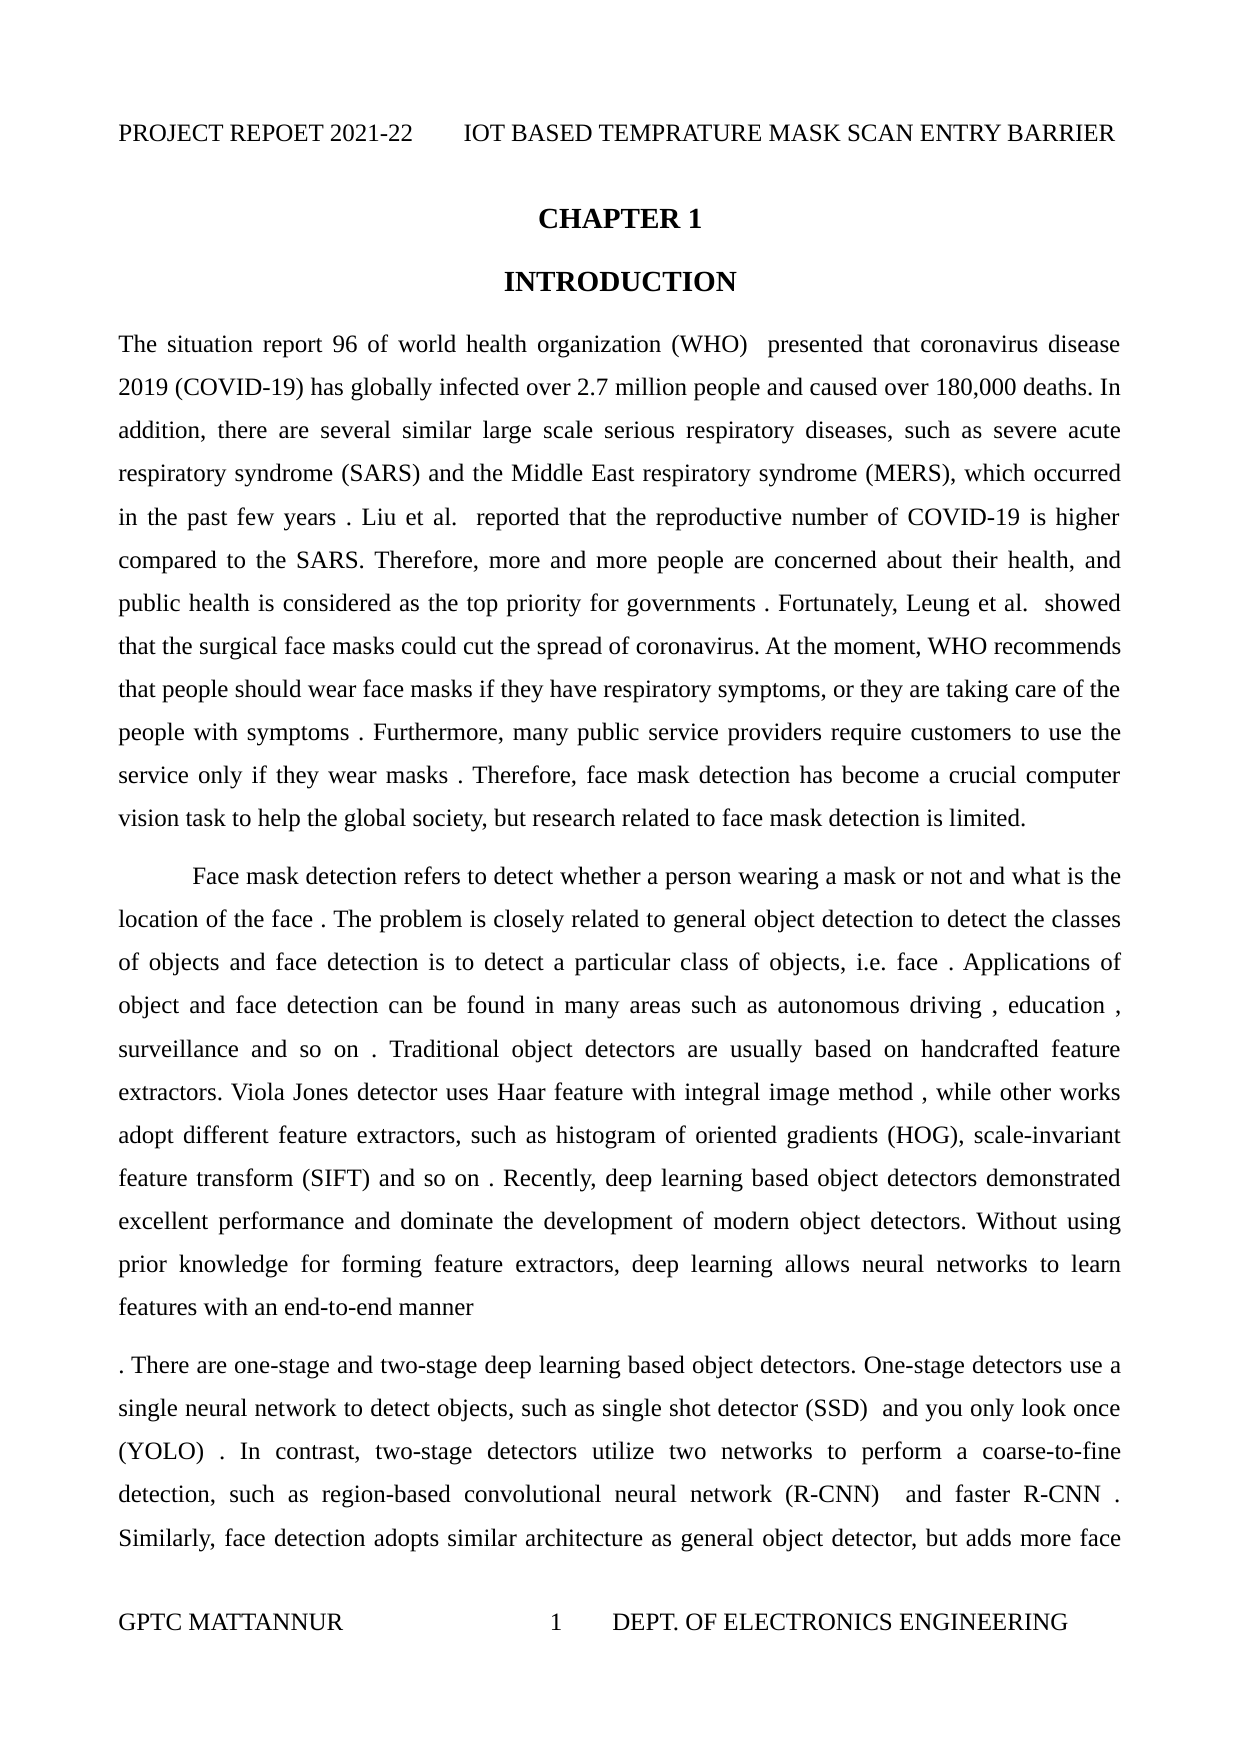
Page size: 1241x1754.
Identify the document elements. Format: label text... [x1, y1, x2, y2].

subtitle The situation report 96 of world health organization (WHO) presented that coronavirus disease 2019 (COVID-19) has globally infected over 2.7 million people and caused over 180,000 deaths. In addition, there are several similar large scale serious respiratory diseases, such as severe acute respiratory syndrome (SARS) and the Middle East respiratory syndrome (MERS), which occurred in the past few years . Liu et al. reported that the reproductive number of COVID-19 is higher compared to the SARS. Therefore, more and more people are concerned about their health, and public health is considered as the top priority for governments . Fortunately, Leung et al. showed that the surgical face masks could cut the spread of coronavirus. At the moment, WHO recommends that people should wear face masks if they have respiratory symptoms, or they are taking care of the people with symptoms . Furthermore, many public service providers require customers to use the service only if they wear masks . Therefore, face mask detection has become a crucial computer vision task to help the global society, but research related to face mask detection is limited. [118, 329, 1122, 832]
subtitle CHAPTER 1 [118, 201, 1122, 235]
subtitle Face mask detection refers to detect whether a person wearing a mask or not and what is the location of the face . The problem is closely related to general object detection to detect the classes of objects and face detection is to detect a particular class of objects, i.e. face . Applications of object and face detection can be found in many areas such as autonomous driving , education , surveillance and so on . Traditional object detectors are usually based on handcrafted feature extractors. Viola Jones detector uses Haar feature with integral image method , while other works adopt different feature extractors, such as histogram of oriented gradients (HOG), scale-invariant feature transform (SIFT) and so on . Recently, deep learning based object detectors demonstrated excellent performance and dominate the development of modern object detectors. Without using prior knowledge for forming feature extractors, deep learning allows neural networks to learn features with an end-to-end manner [118, 861, 1122, 1321]
subtitle INTRODUCTION [118, 264, 1122, 298]
subtitle . There are one-stage and two-stage deep learning based object detectors. One-stage detectors use a single neural network to detect objects, such as single shot detector (SSD) and you only look once (YOLO) . In contrast, two-stage detectors utilize two networks to perform a coarse-to-fine detection, such as region-based convolutional neural network (R-CNN) and faster R-CNN . Similarly, face detection adopts similar architecture as general object detector, but adds more face [118, 1350, 1122, 1551]
